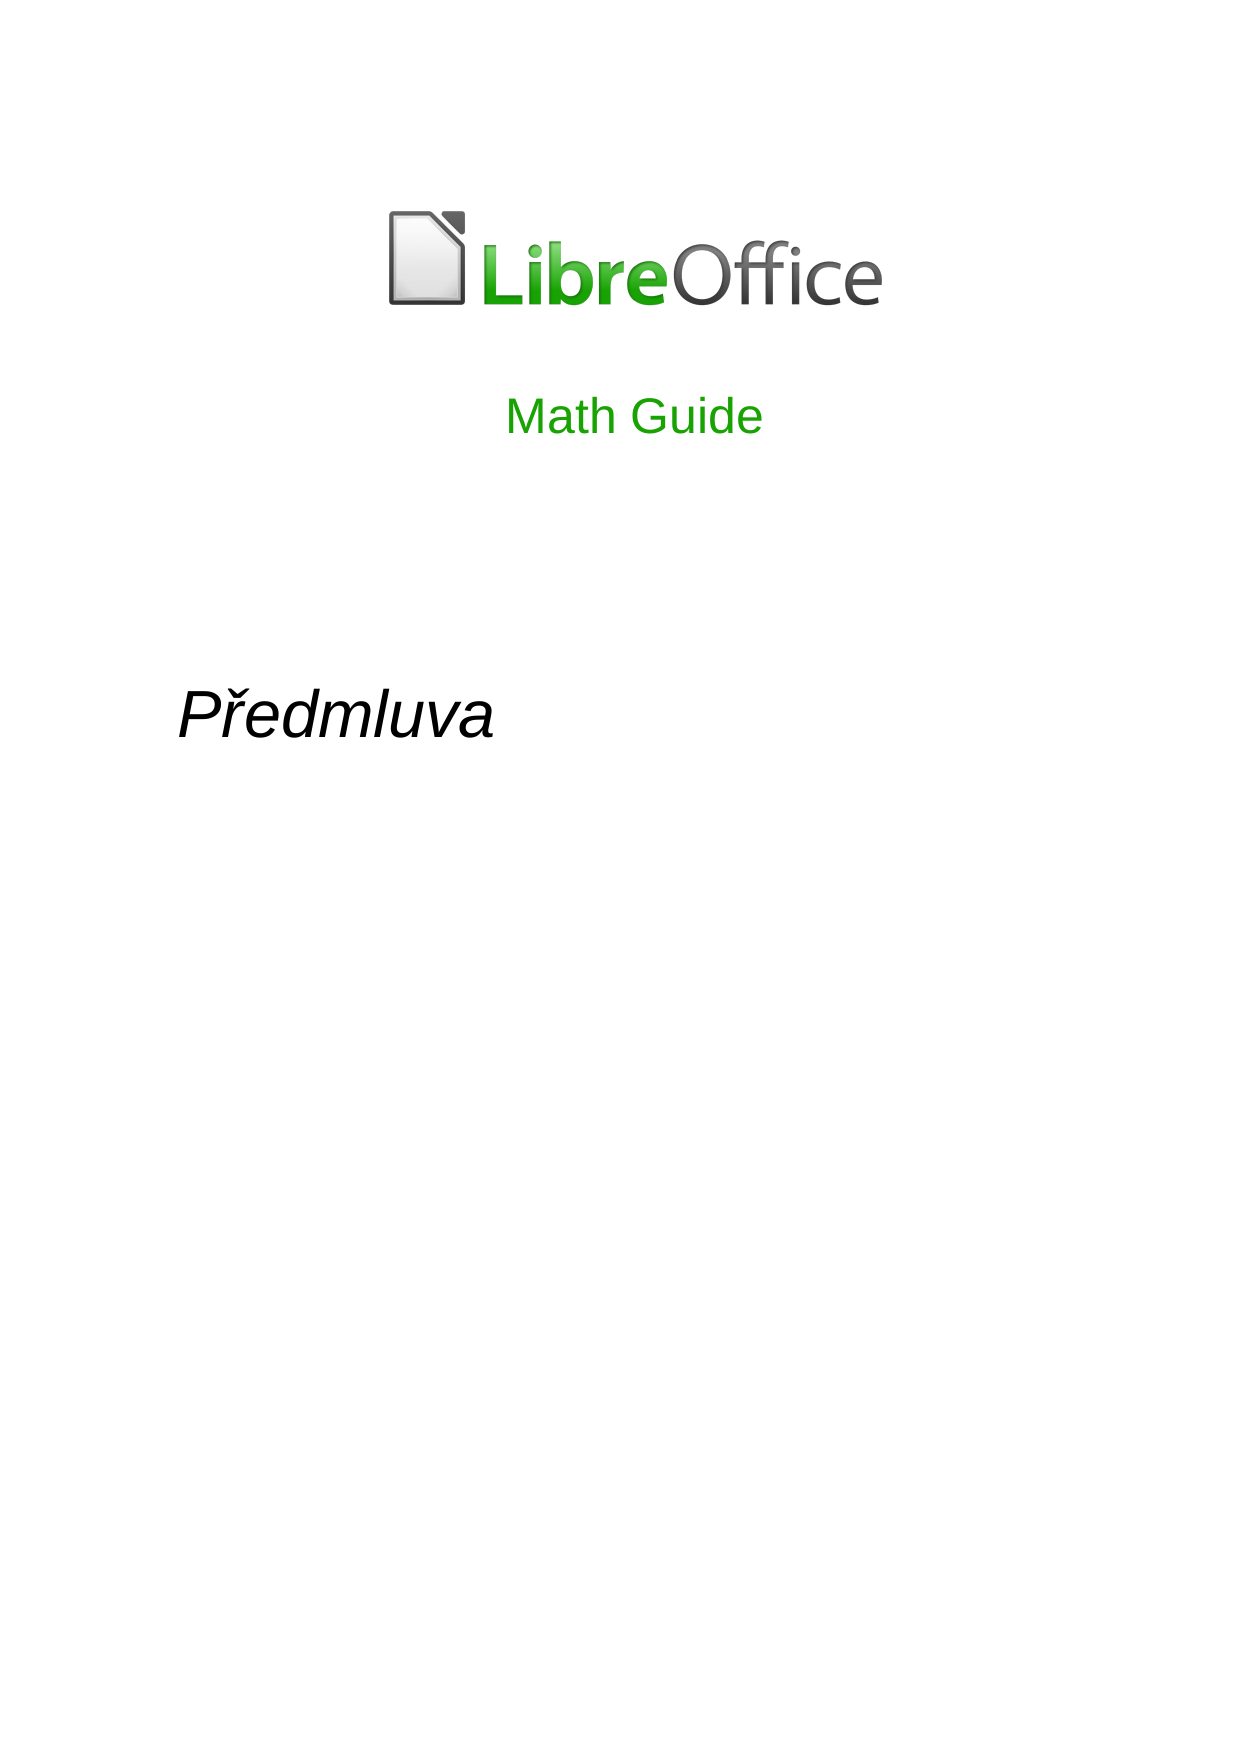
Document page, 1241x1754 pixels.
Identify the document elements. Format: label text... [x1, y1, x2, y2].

text Příručka programu Math [177, 387, 1093, 444]
picture [385, 206, 885, 312]
title Předmluva [177, 675, 1093, 752]
